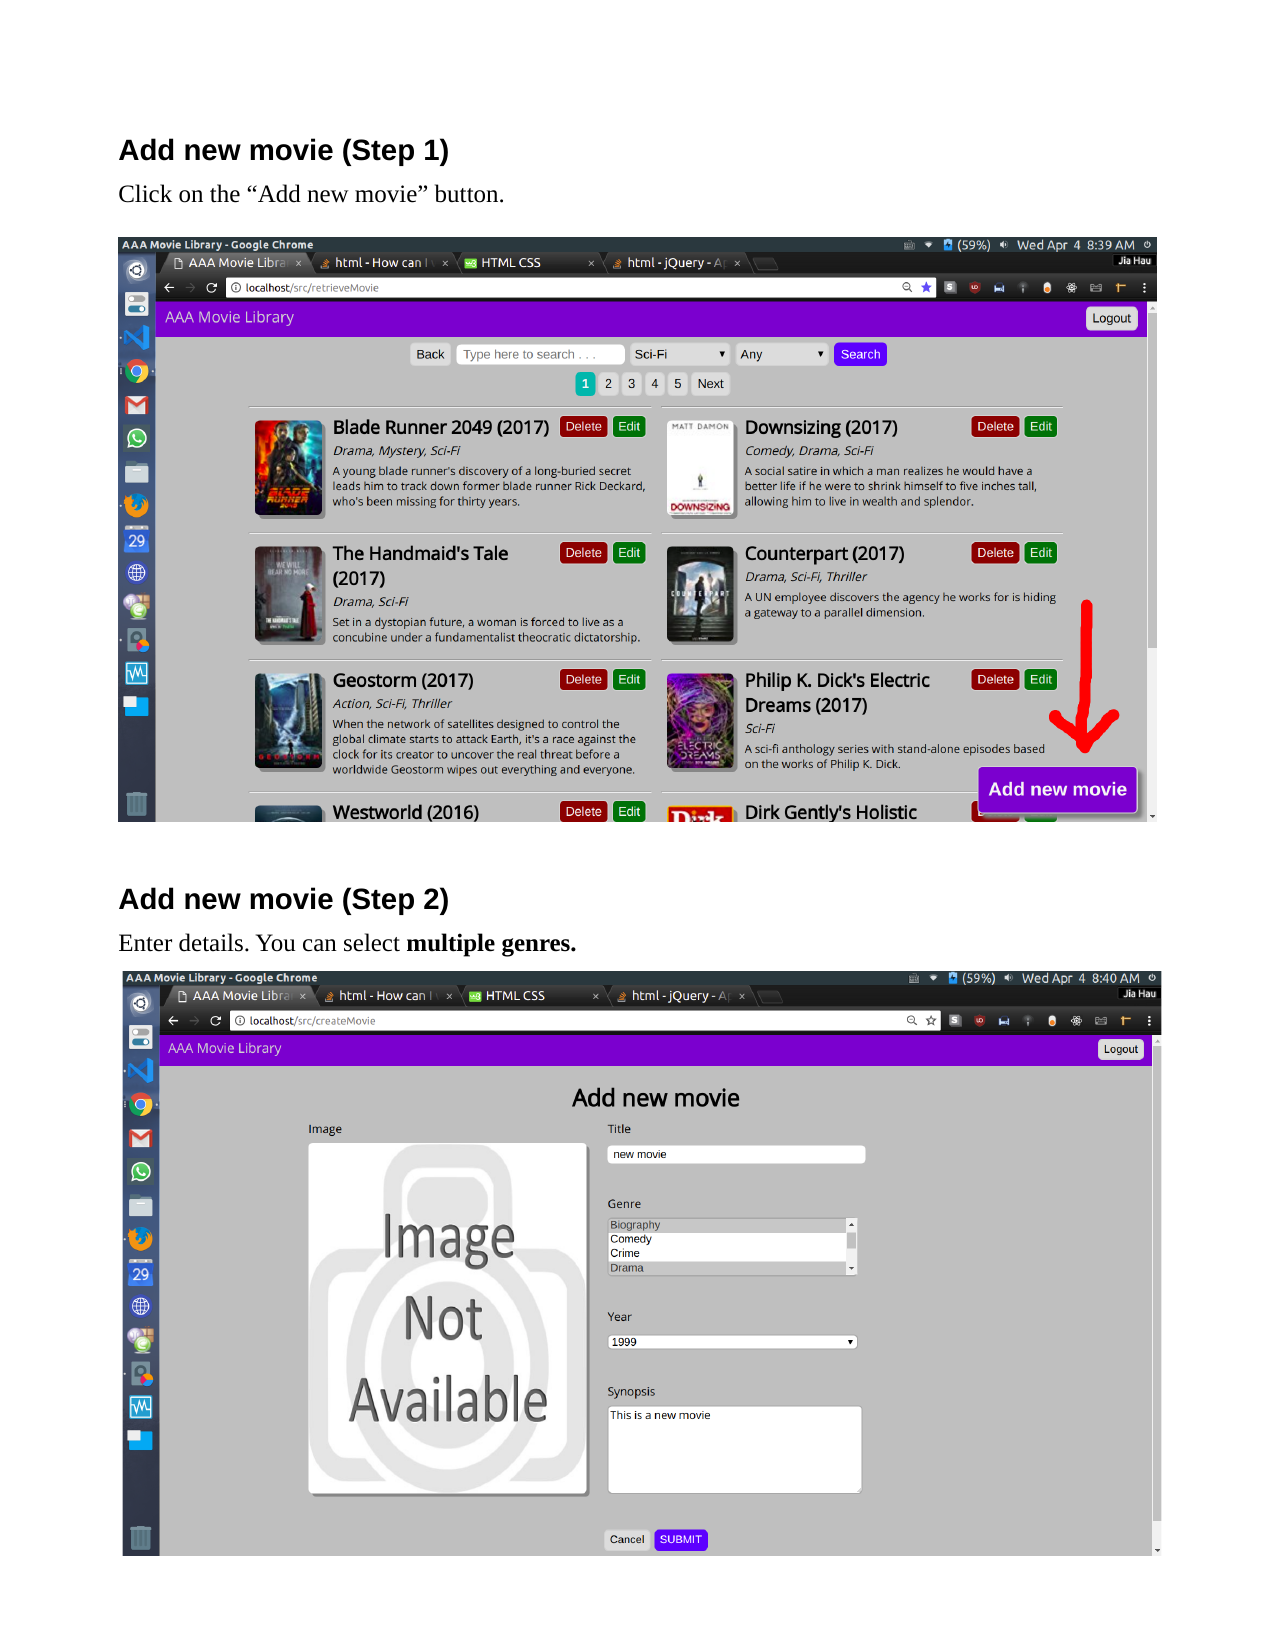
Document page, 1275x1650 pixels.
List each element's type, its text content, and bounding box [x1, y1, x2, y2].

text Enter details. You can select multiple genres. [118, 928, 1157, 957]
picture [122, 971, 1162, 1556]
picture [118, 237, 1157, 822]
subtitle Add new movie (Step 1) [118, 133, 1157, 166]
text Click on the “Add new movie” button. [118, 179, 1157, 208]
subtitle Add new movie (Step 2) [118, 882, 1157, 916]
